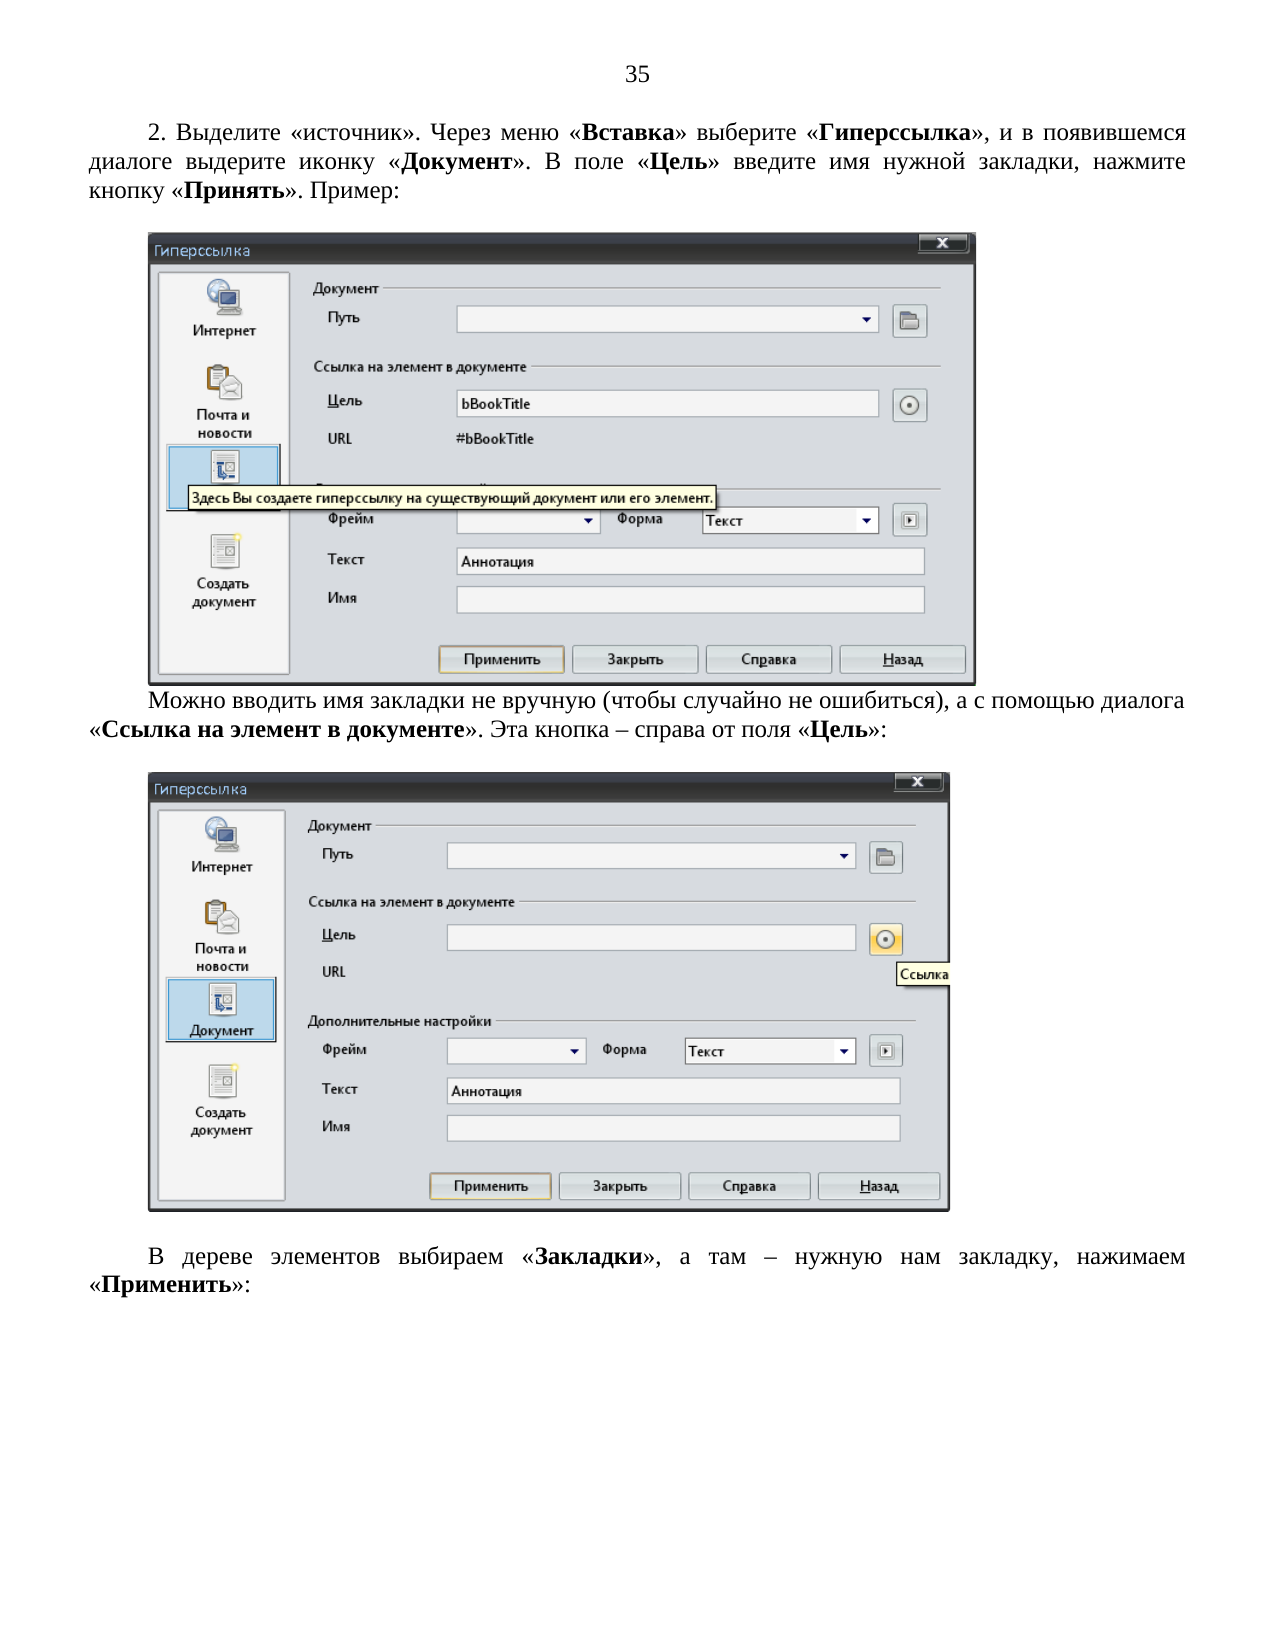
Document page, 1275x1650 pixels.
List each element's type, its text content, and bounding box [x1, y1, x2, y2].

text Можно вводить имя закладки не вручную (чтобы случайно не ошибиться), а с помощью диалога «Ссылка на элемент в документе». Эта кнопка – справа от поля «Цель»: [89, 686, 1186, 743]
picture [147, 772, 951, 1212]
text 2. Выделите «источник». Через меню «Вставка» выберите «Гиперссылка», и в появившемся диалоге выдерите иконку «Документ». В поле «Цель» введите имя нужной закладки, нажмите кнопку «Принять». Пример: [89, 117, 1186, 203]
picture [147, 232, 977, 686]
text В дереве элементов выбираем «Закладки», а там – нужную нам закладку, нажимаем «Применить»: [89, 1241, 1186, 1298]
